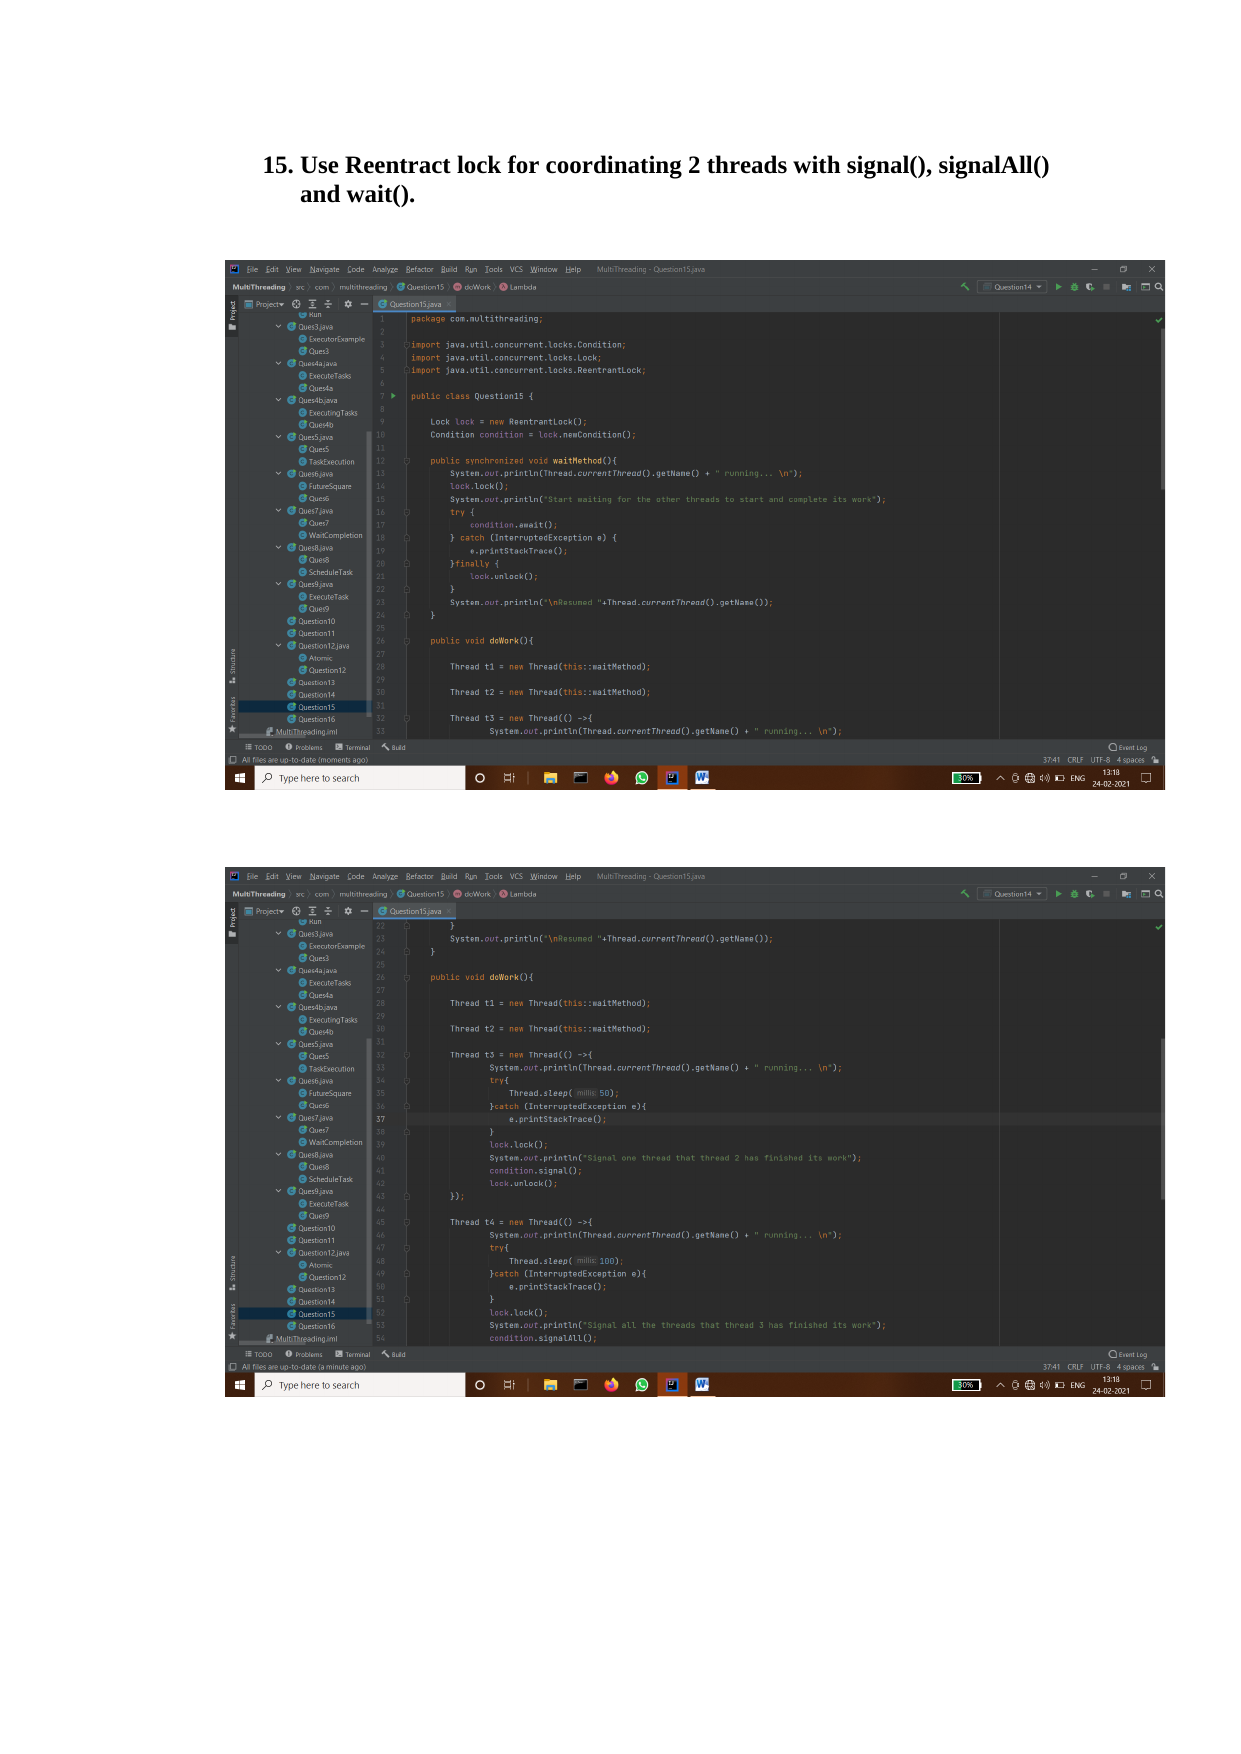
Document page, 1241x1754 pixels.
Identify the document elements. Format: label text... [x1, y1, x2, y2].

list Use Reentract lock for coordinating 2 threads with signal(), signalAll() and wait(). [262, 150, 1090, 207]
